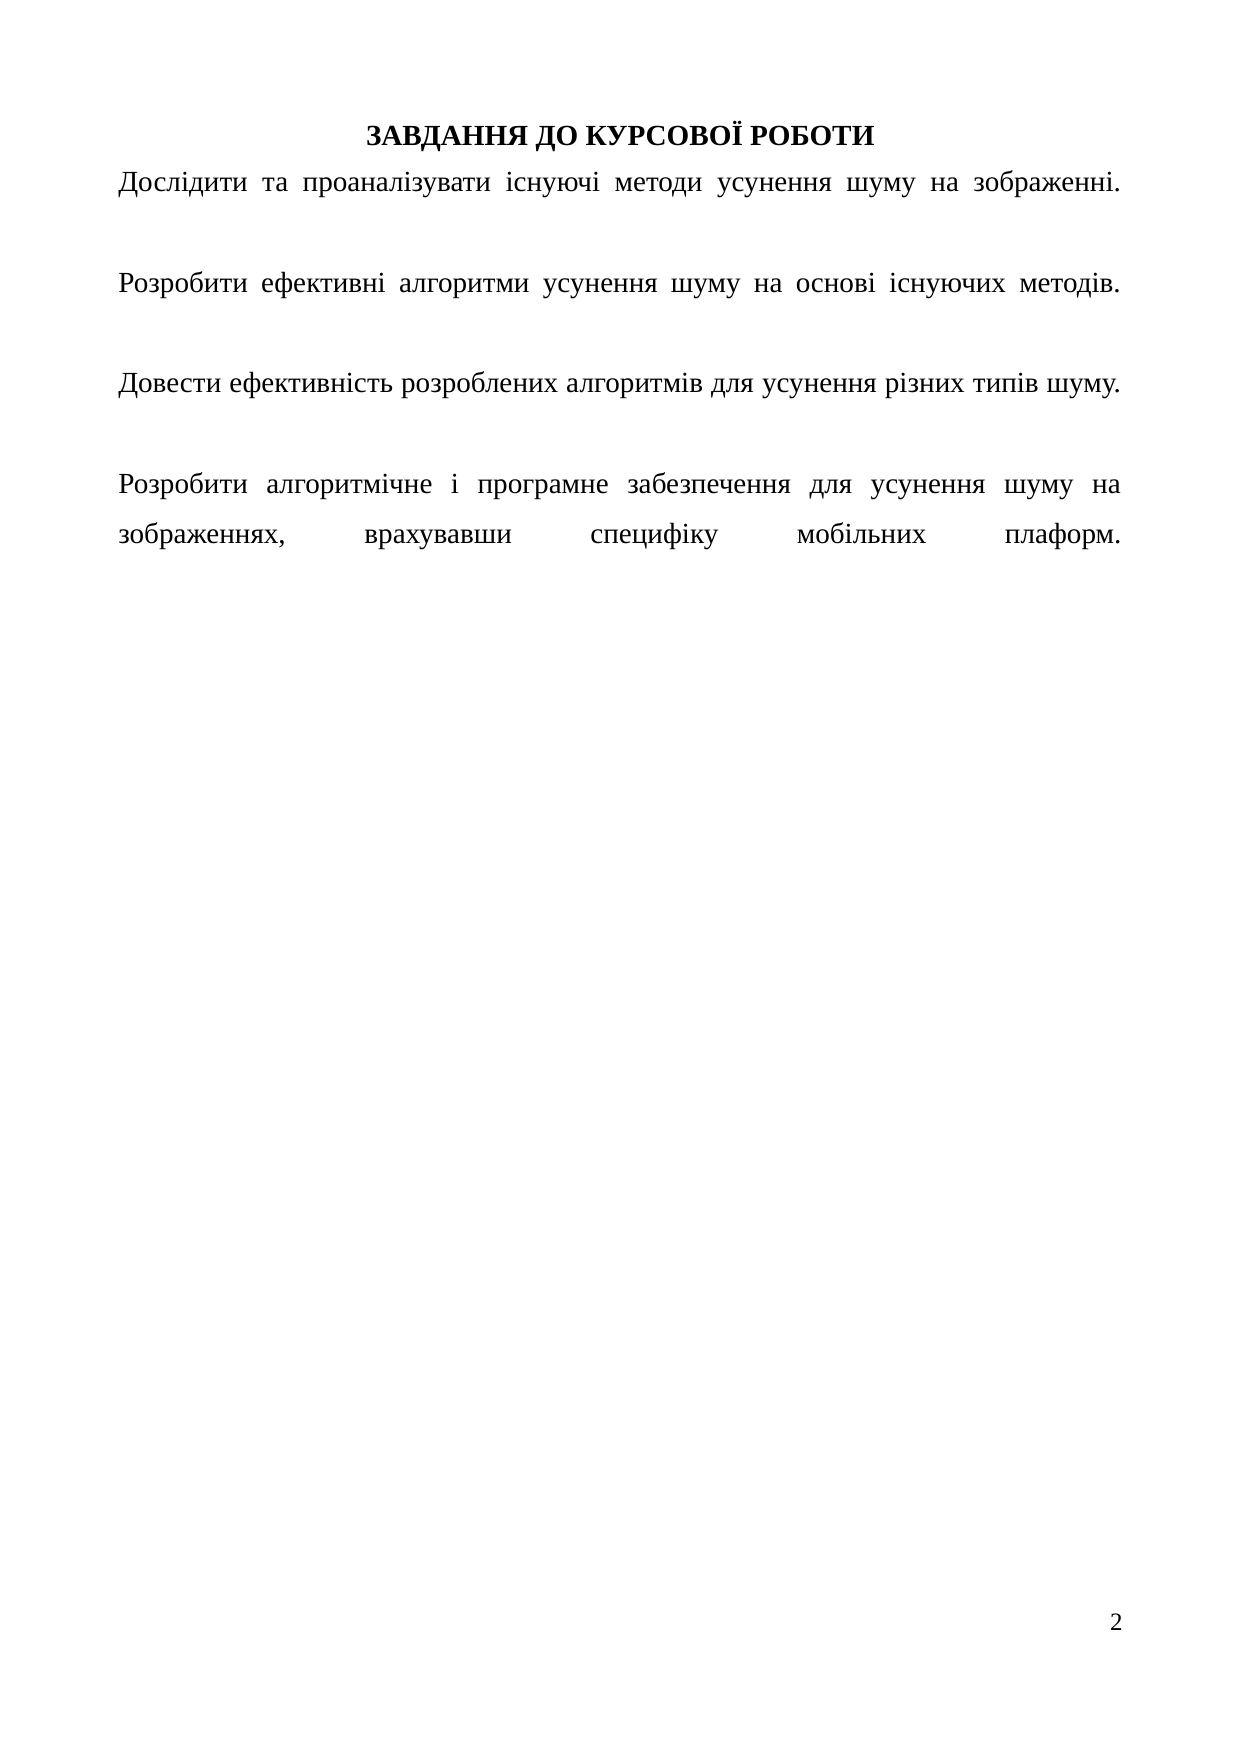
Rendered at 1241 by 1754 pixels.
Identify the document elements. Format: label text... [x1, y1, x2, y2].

text Дослідити та проаналізувати існуючі методи усунення шуму на зображенні. [118, 164, 1122, 248]
text Розробити ефективні алгоритми усунення шуму на основі існуючих методів. [118, 265, 1122, 349]
text ЗАВДАННЯ ДО КУРСОВОЇ РОБОТИ [118, 118, 1122, 152]
text Довести ефективність розроблених алгоритмів для усунення різних типів шуму. [118, 365, 1122, 449]
text Розробити алгоритмічне і програмне забезпечення для усунення шуму на зображеннях, врахувавши специфіку мобільних плаформ. [118, 466, 1122, 593]
